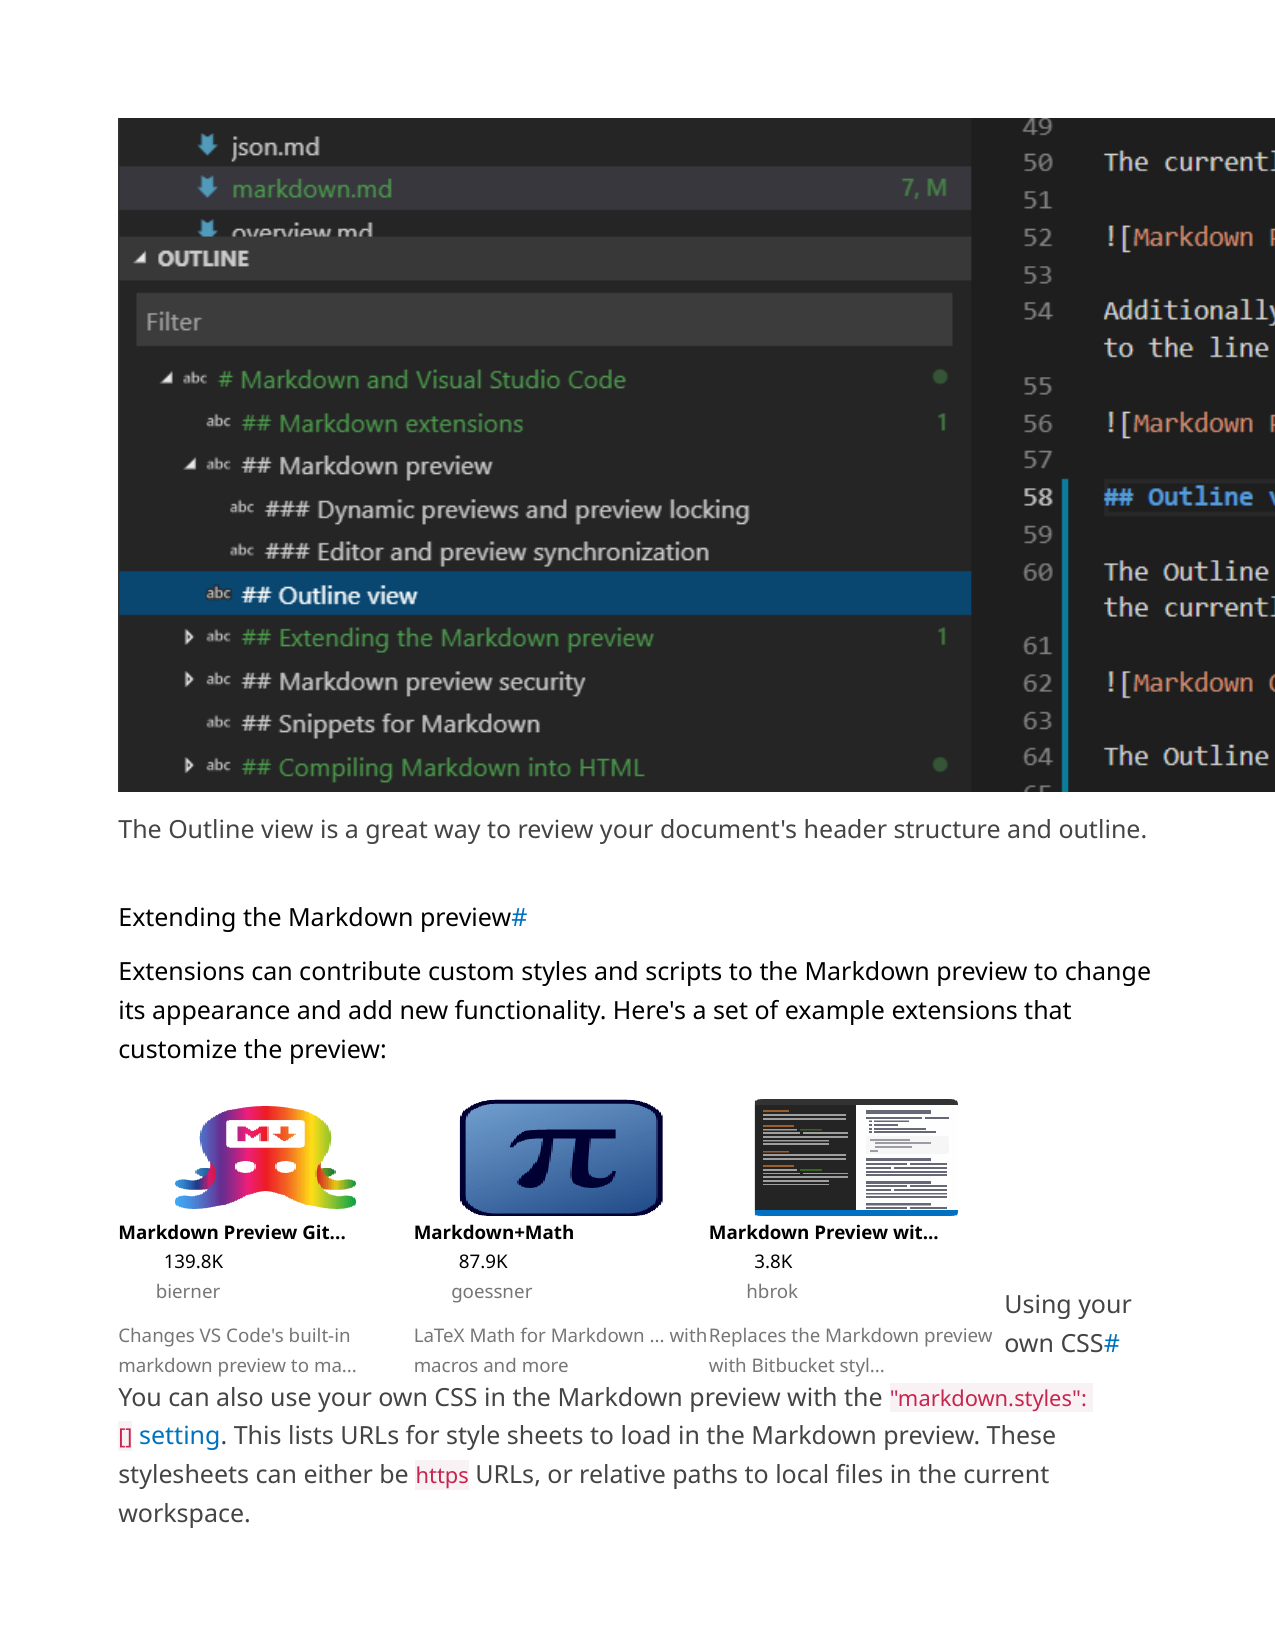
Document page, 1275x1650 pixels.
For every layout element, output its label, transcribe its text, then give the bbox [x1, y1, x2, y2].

text Using your own CSS# [1004, 1253, 1157, 1360]
text The Outline view is a great way to review your document's header structure and outline. [118, 811, 1157, 846]
text Changes VS Code's built-in markdown preview to ma... [118, 1323, 413, 1378]
text bierner [118, 1278, 413, 1303]
picture [754, 1099, 958, 1216]
text You can also use your own CSS in the Markdown preview with the "markdown.styles": [] setting. This lists URLs for style sheets to load in the Markdown preview. These stylesheets can either be https URLs, or relative paths to local files in the current workspace. [118, 1379, 1157, 1530]
text hbrok [709, 1278, 1004, 1303]
text Markdown Preview Git... [118, 1219, 413, 1245]
text Extending the Markdown preview# [118, 866, 1157, 934]
picture [164, 1099, 368, 1216]
picture [459, 1099, 663, 1216]
picture [118, 118, 1275, 792]
text Replaces the Markdown preview with Bitbucket styl... [709, 1323, 1004, 1378]
text LaTeX Math for Markdown ... with macros and more [413, 1323, 709, 1378]
text 3.8K [717, 1249, 996, 1284]
text goessner [413, 1278, 709, 1303]
text 139.8K [126, 1249, 406, 1284]
text Extensions can contribute custom styles and scripts to the Markdown preview to change its appearance and add new functionality. Here's a set of example extensions that customize the preview: [118, 954, 1157, 1066]
text 87.9K [421, 1249, 701, 1284]
text Markdown+Math [413, 1219, 709, 1245]
text Markdown Preview wit... [709, 1219, 1004, 1245]
